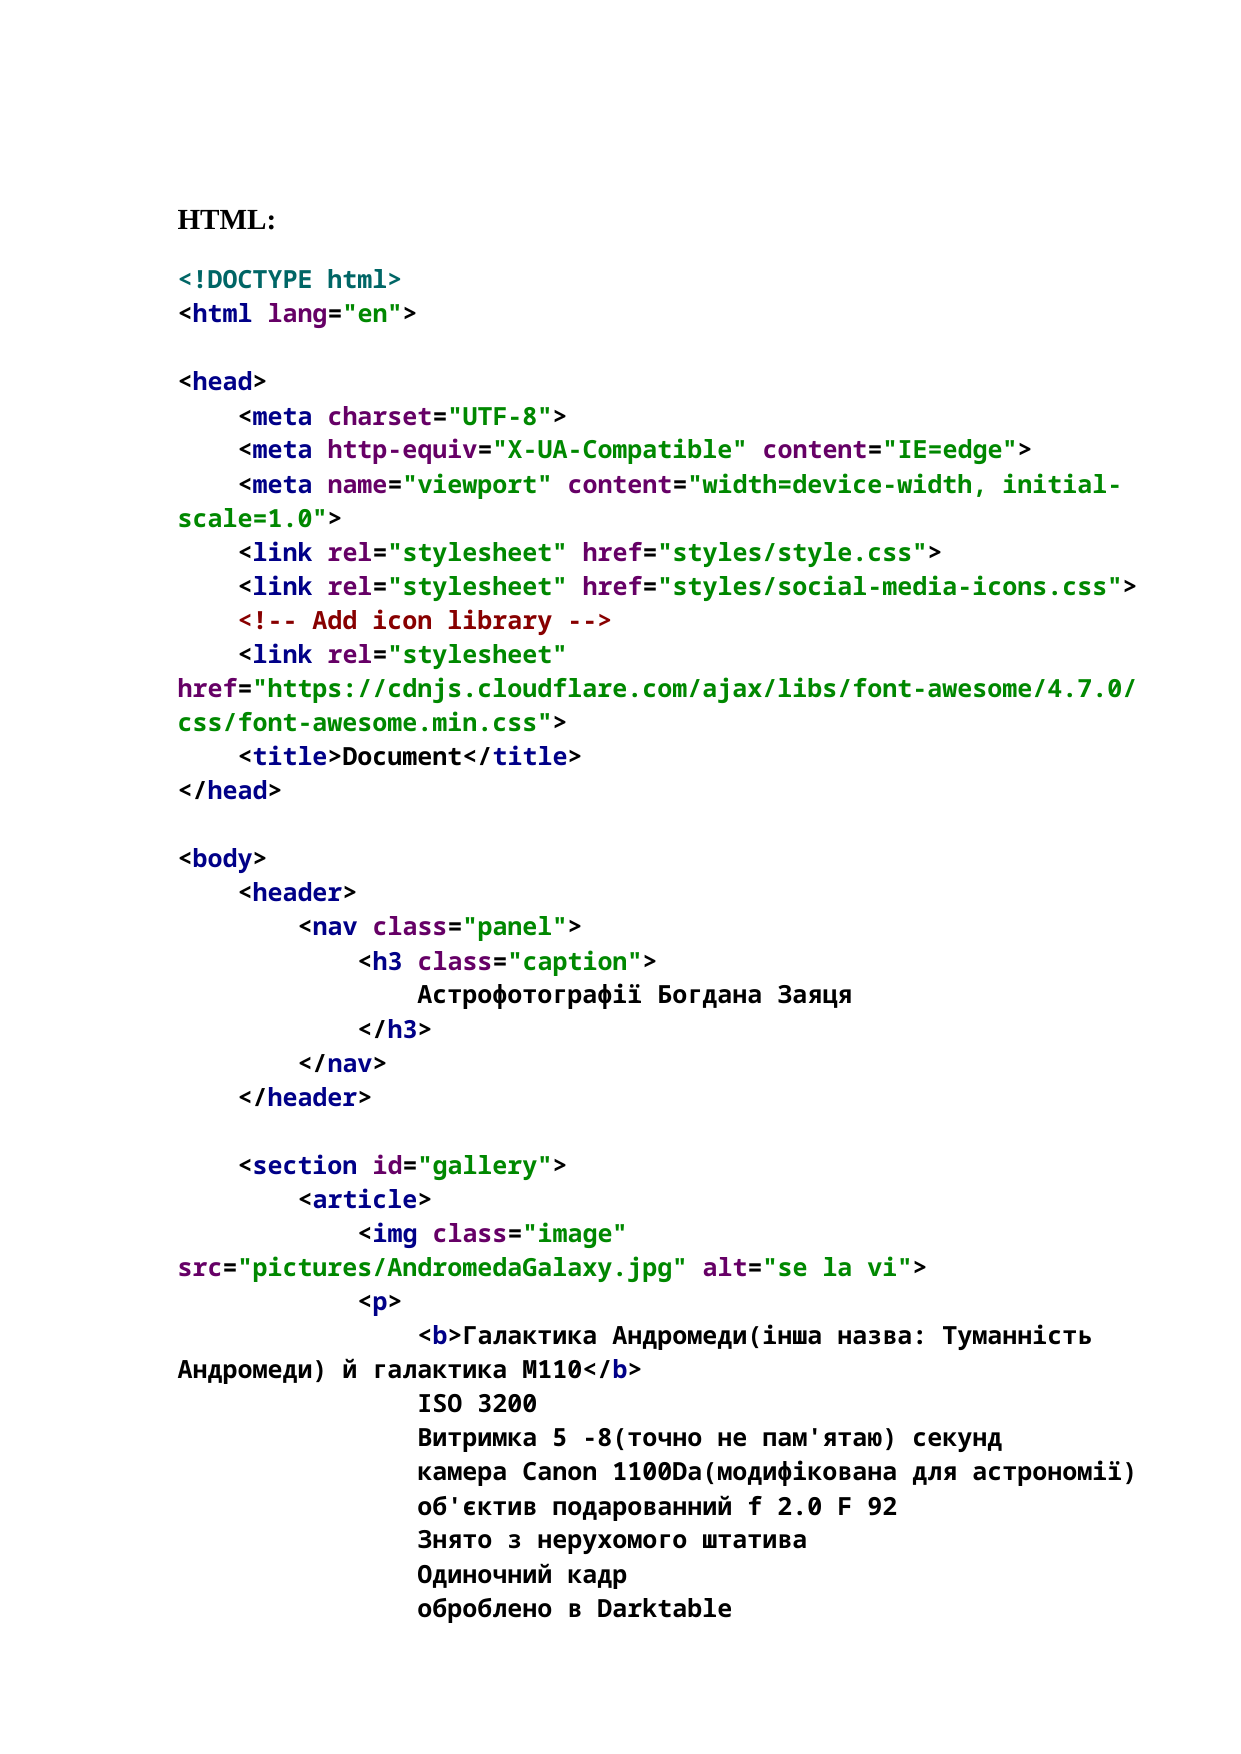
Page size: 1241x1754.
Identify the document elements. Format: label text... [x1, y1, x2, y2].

text <section id="gallery"> [177, 1147, 1152, 1182]
text <article> [177, 1182, 1152, 1216]
text Витримка 5 -8(точно не пам'ятаю) секунд [177, 1420, 1152, 1454]
text <title>Document</title> [177, 739, 1152, 773]
text <link rel="stylesheet" href="styles/style.css"> [177, 534, 1152, 568]
text <!DOCTYPE html> [177, 262, 1152, 296]
text <body> [177, 841, 1152, 875]
text камера Canon 1100Da(модифікована для астрономії) [177, 1454, 1152, 1488]
text <meta http-equiv="X-UA-Compatible" content="IE=edge"> [177, 432, 1152, 466]
text <b>Галактика Андромеди(інша назва: Туманність Андромеди) й галактика M110</b> [177, 1318, 1152, 1386]
text </header> [177, 1079, 1152, 1113]
text <head> [177, 364, 1152, 398]
text </h3> [177, 1011, 1152, 1045]
text HTML: [177, 202, 1152, 236]
text <html lang="en"> [177, 296, 1152, 330]
text <meta charset="UTF-8"> [177, 398, 1152, 432]
text ISO 3200 [177, 1386, 1152, 1420]
text Одиночний кадр [177, 1556, 1152, 1590]
text Астрофотографії Богдана Заяця [177, 977, 1152, 1011]
text <link rel="stylesheet" href="styles/social-media-icons.css"> [177, 568, 1152, 602]
text <p> [177, 1284, 1152, 1318]
text </nav> [177, 1045, 1152, 1079]
text Знято з нерухомого штатива [177, 1522, 1152, 1556]
text <img class="image" src="pictures/AndromedaGalaxy.jpg" alt="se la vi"> [177, 1216, 1152, 1284]
text <nav class="panel"> [177, 909, 1152, 943]
text <header> [177, 875, 1152, 909]
text <h3 class="caption"> [177, 943, 1152, 977]
text </head> [177, 773, 1152, 807]
text оброблено в Darktable [177, 1590, 1152, 1624]
text <!-- Add icon library --> [177, 602, 1152, 637]
text <meta name="viewport" content="width=device-width, initial-scale=1.0"> [177, 466, 1152, 534]
text <link rel="stylesheet" href="https://cdnjs.cloudflare.com/ajax/libs/font-awesome/4.7.0/css/font-awesome.min.css"> [177, 637, 1152, 739]
text об'єктив подарованний f 2.0 F 92 [177, 1488, 1152, 1522]
